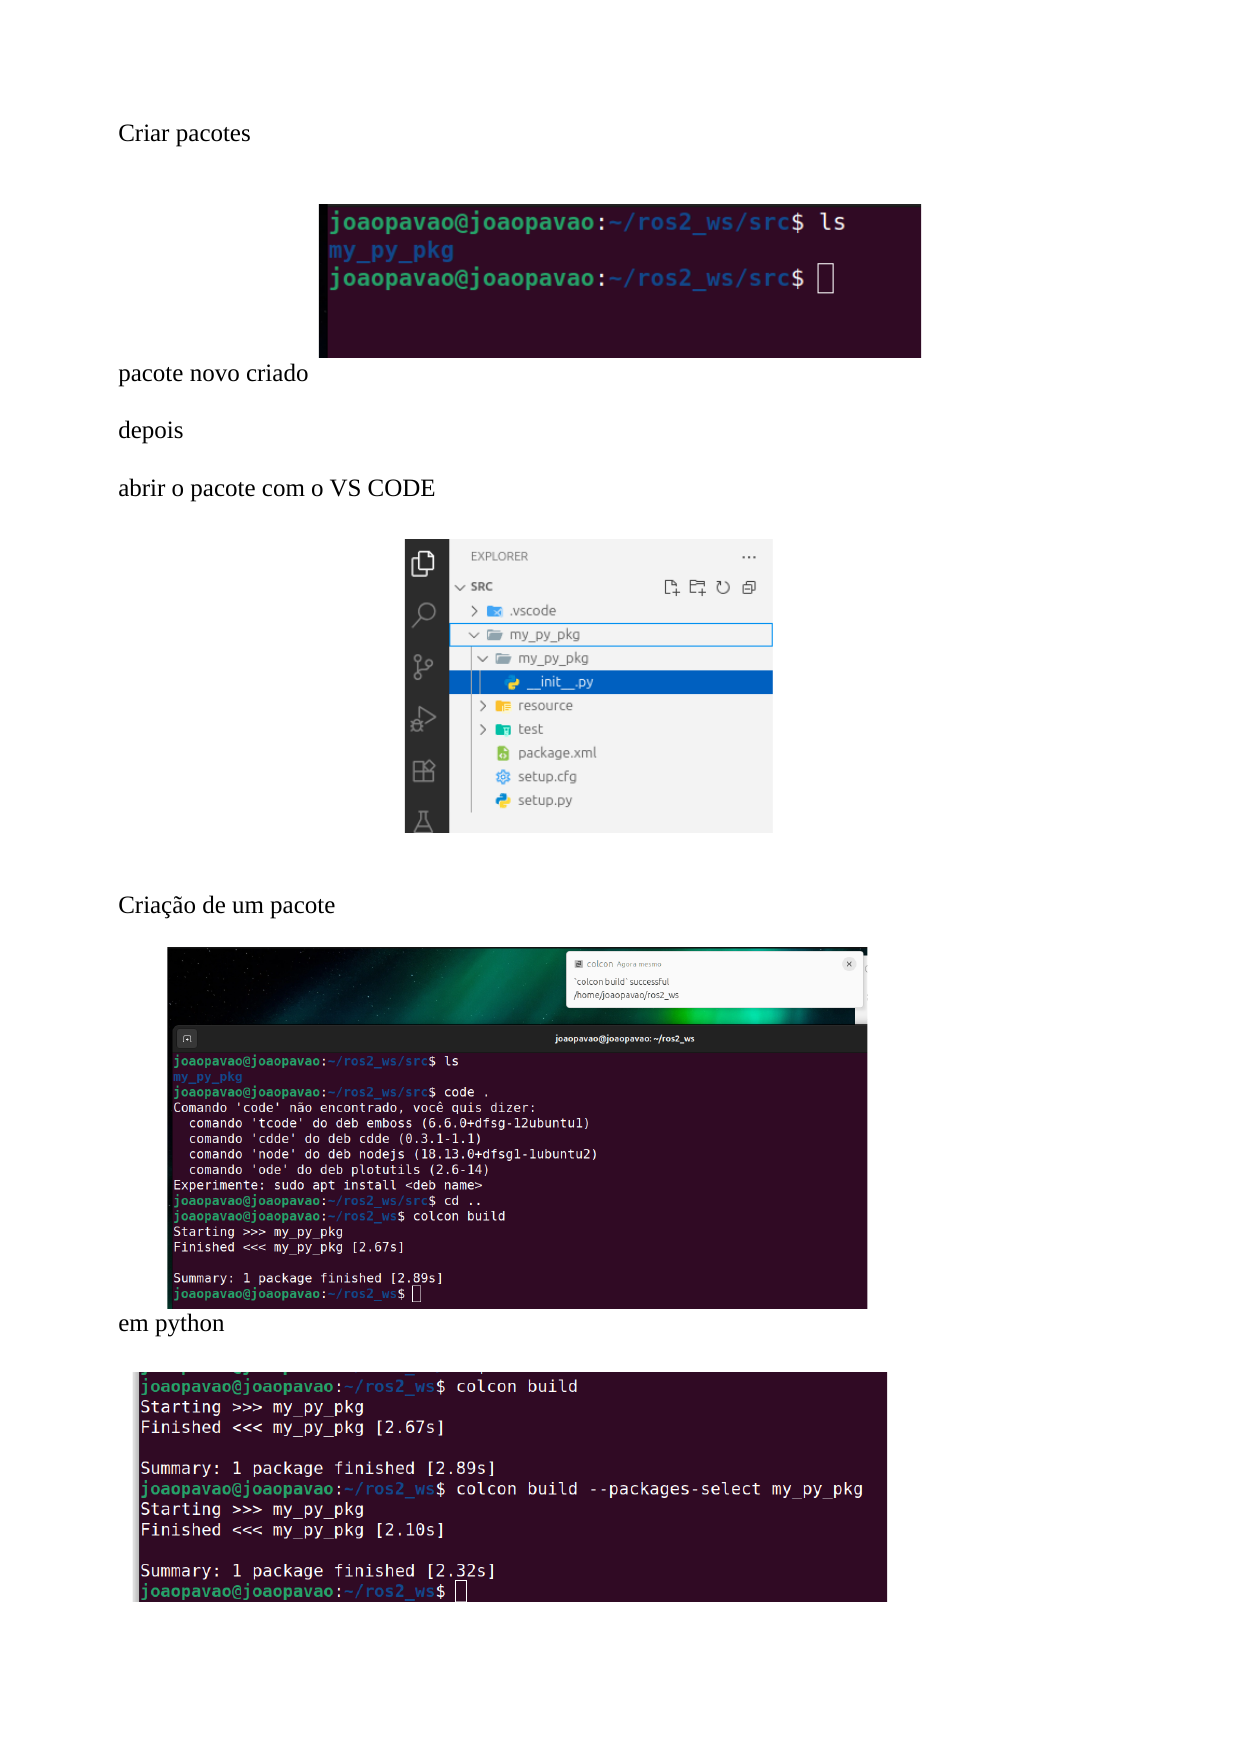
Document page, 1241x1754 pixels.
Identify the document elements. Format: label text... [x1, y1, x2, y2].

picture [132, 1372, 888, 1602]
text em python [118, 948, 1122, 1337]
picture [167, 947, 868, 1309]
text Criação de um pacote [118, 890, 1122, 919]
text abrir o pacote com o VS CODE [118, 473, 1122, 502]
picture [404, 539, 775, 833]
text pacote novo criado [118, 204, 1122, 387]
text Criar pacotes [118, 118, 1122, 147]
picture [318, 204, 922, 358]
text depois [118, 415, 1122, 444]
